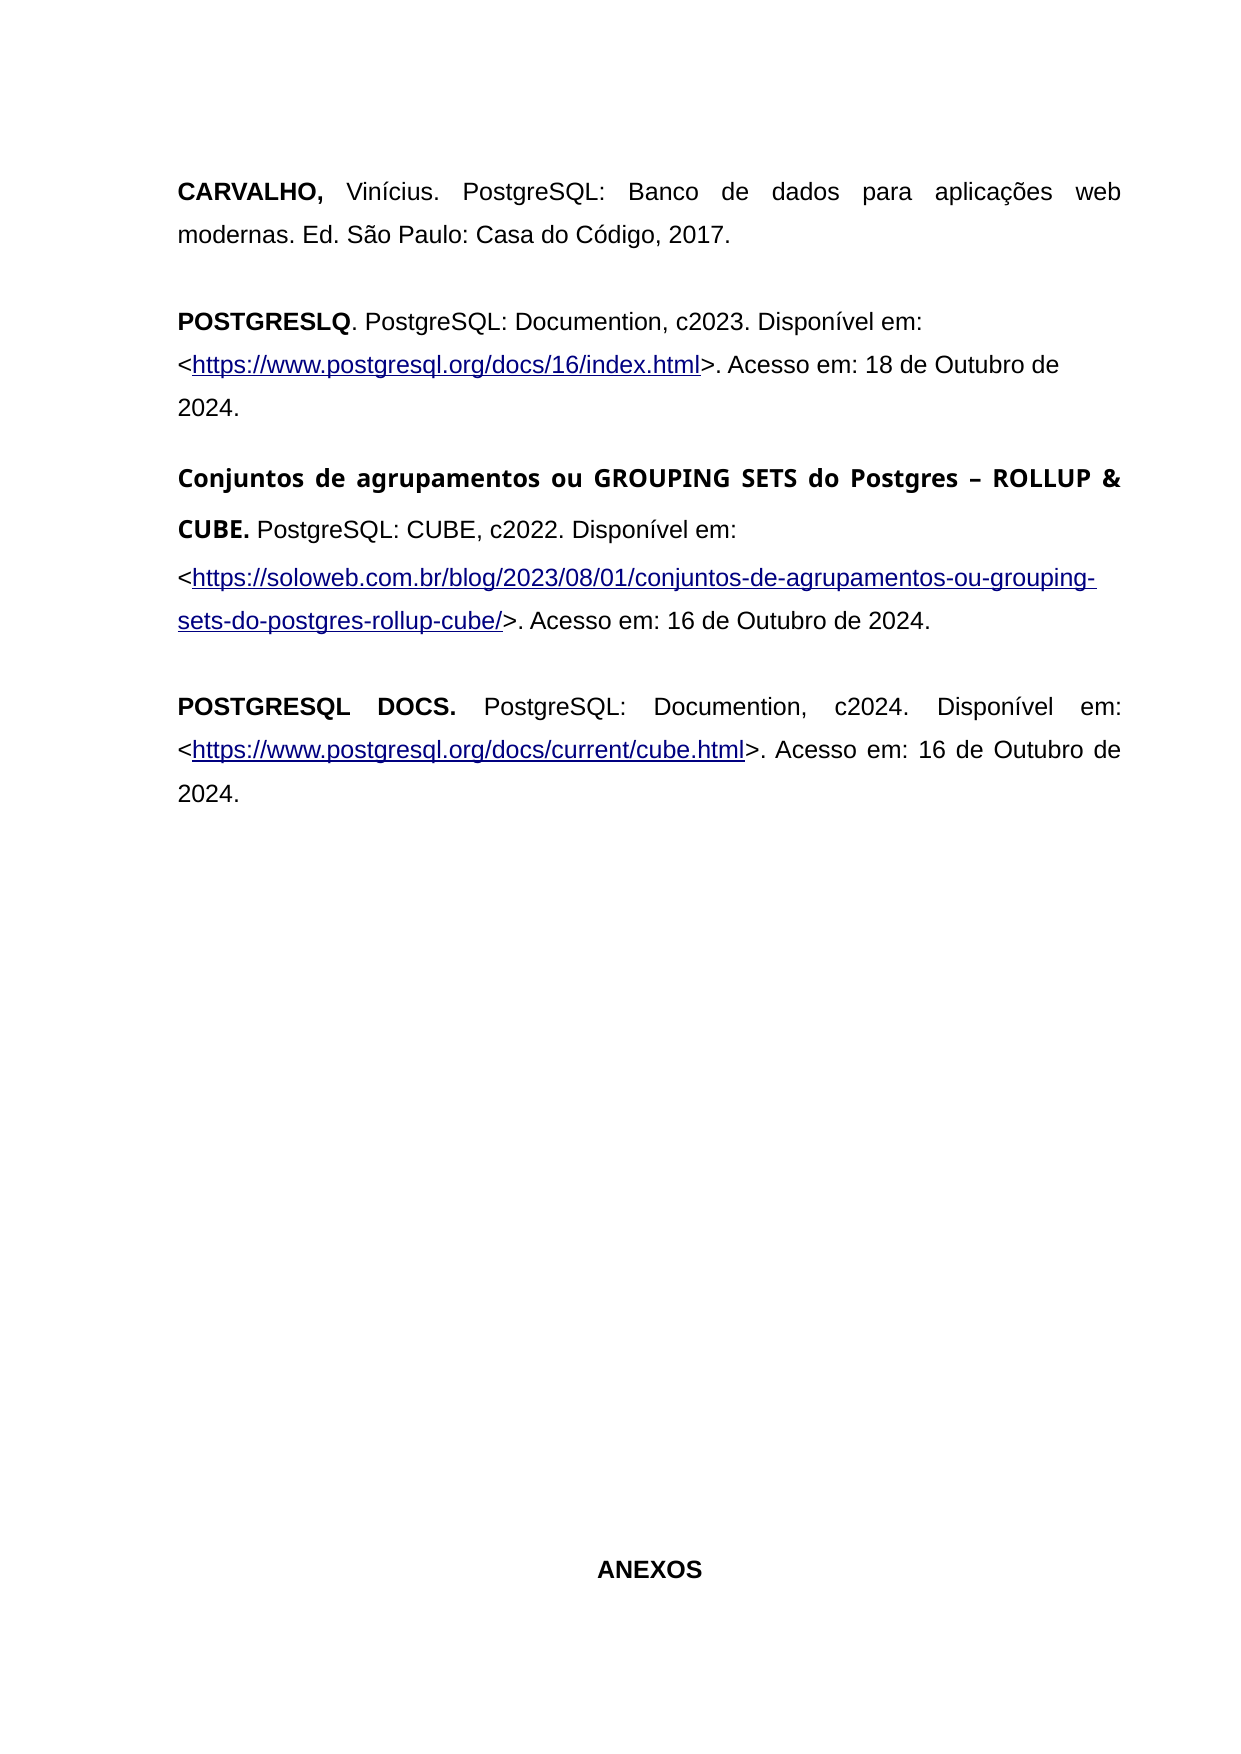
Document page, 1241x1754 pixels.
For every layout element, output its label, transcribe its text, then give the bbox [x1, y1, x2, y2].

text POSTGRESQL DOCS. PostgreSQL: Documention, c2024. Disponível em: <https://www.postgresql.org/docs/current/cube.html>. Acesso em: 16 de Outubro de 2024. [177, 692, 1122, 807]
text POSTGRESLQ. PostgreSQL: Documention, c2023. Disponível em: [177, 307, 1122, 335]
text ANEXOS [177, 1555, 1122, 1584]
text CARVALHO, Vinícius. PostgreSQL: Banco de dados para aplicações web modernas. Ed. São Paulo: Casa do Código, 2017. [177, 177, 1122, 249]
text <https://soloweb.com.br/blog/2023/08/01/conjuntos-de-agrupamentos-ou-grouping-sets-do-postgres-rollup-cube/>. Acesso em: 16 de Outubro de 2024. [177, 563, 1122, 635]
subtitle Conjuntos de agrupamentos ou GROUPING SETS do Postgres – ROLLUP & CUBE. PostgreSQL: CUBE, c2022. Disponível em: [177, 461, 1122, 546]
text <https://www.postgresql.org/docs/16/index.html>. Acesso em: 18 de Outubro de 2024. [177, 350, 1122, 422]
